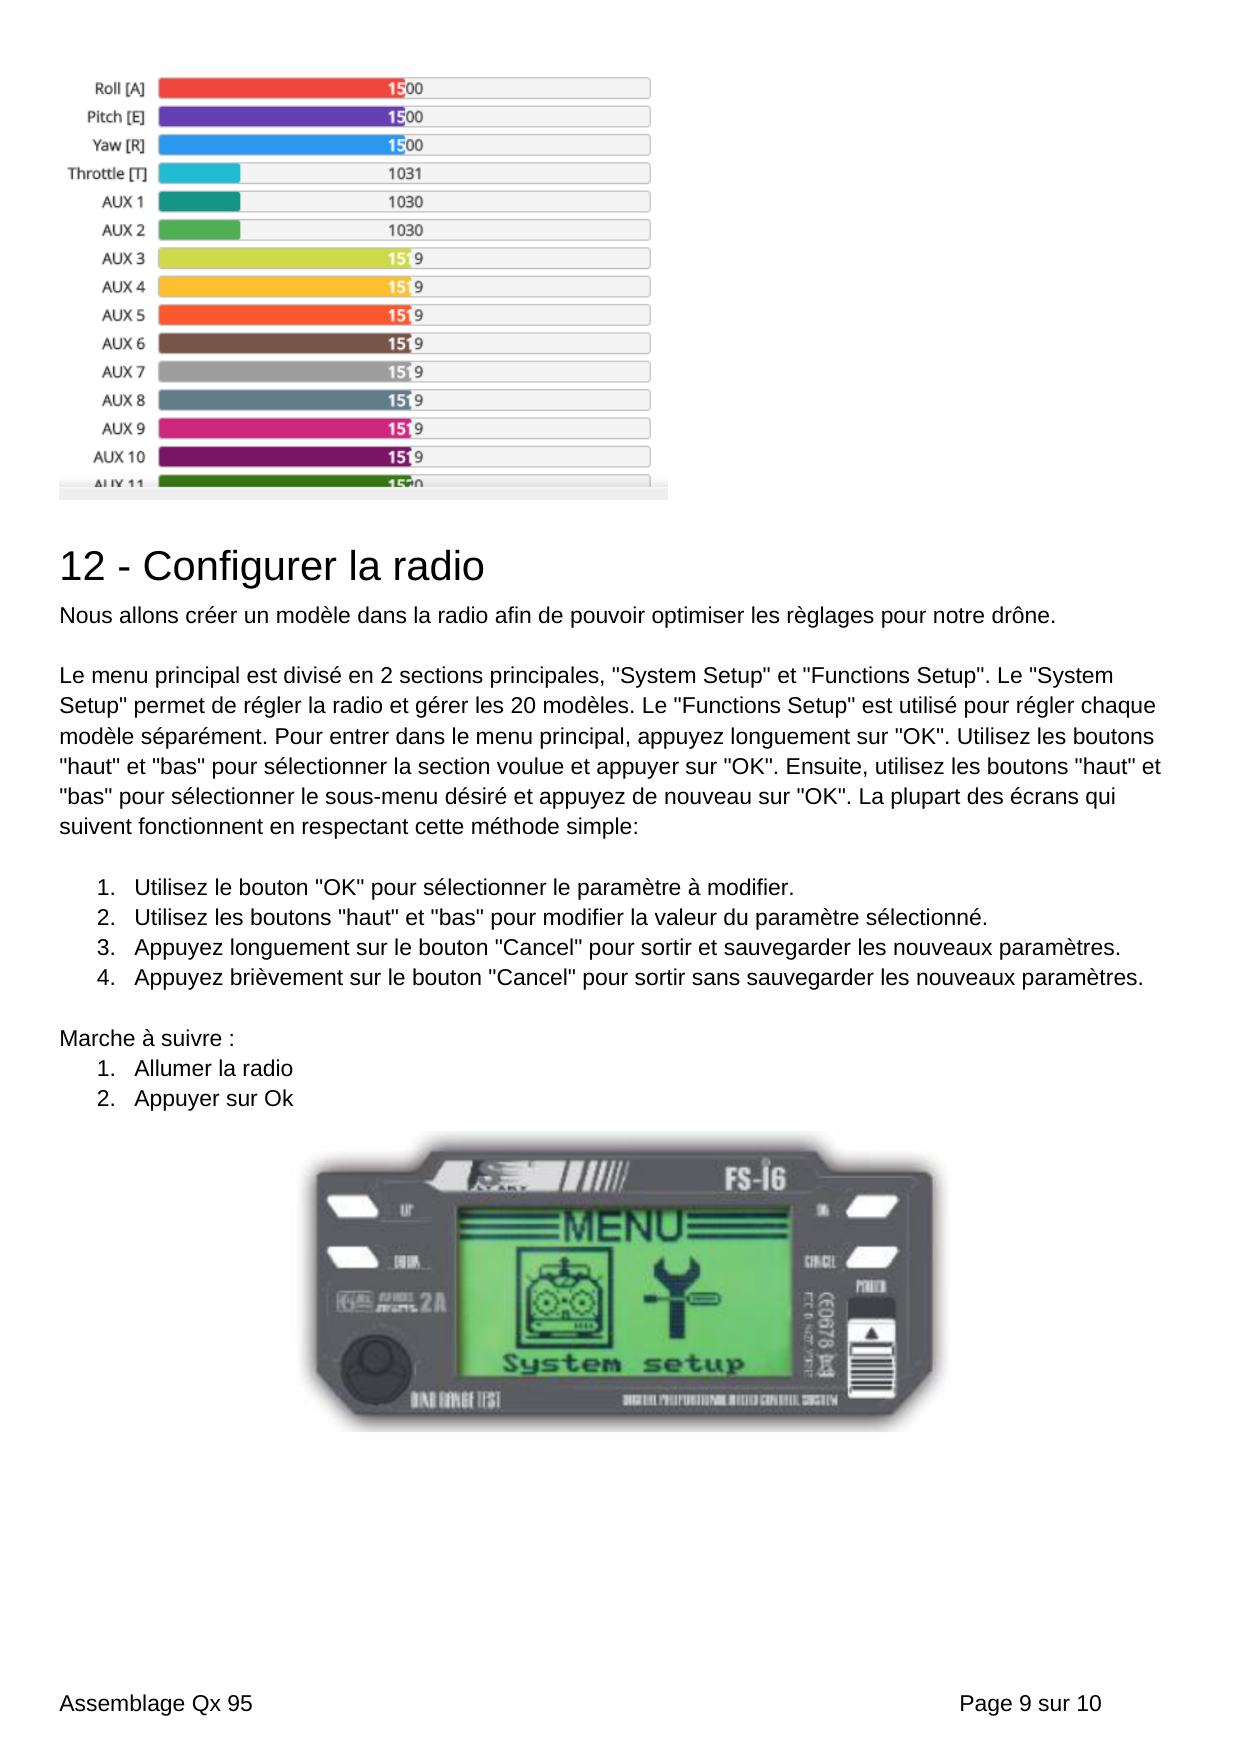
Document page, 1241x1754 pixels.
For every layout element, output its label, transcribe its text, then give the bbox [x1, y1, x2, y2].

list Utilisez le bouton "OK" pour sélectionner le paramètre à modifier. [97, 874, 1181, 900]
text Marche à suivre : [59, 1025, 1181, 1051]
list Appuyer sur Ok [97, 1085, 1181, 1111]
list Utilisez les boutons "haut" et "bas" pour modifier la valeur du paramètre sélectionné. [97, 904, 1181, 930]
picture [59, 59, 668, 500]
text Nous allons créer un modèle dans la radio afin de pouvoir optimiser les règlages pour notre drône. [59, 602, 1181, 628]
picture [284, 1115, 956, 1439]
text Le menu principal est divisé en 2 sections principales, "System Setup" et "Functions Setup". Le "System Setup" permet de régler la radio et gérer les 20 modèles. Le "Functions Setup" est utilisé pour régler chaque modèle séparément. Pour entrer dans le menu principal, appuyez longuement sur "OK". Utilisez les boutons "haut" et "bas" pour sélectionner la section voulue et appuyer sur "OK". Ensuite, utilisez les boutons "haut" et "bas" pour sélectionner le sous-menu désiré et appuyez de nouveau sur "OK". La plupart des écrans qui suivent fonctionnent en respectant cette méthode simple: [59, 662, 1181, 839]
subtitle 12 - Configurer la radio [59, 541, 1181, 589]
list Appuyez longuement sur le bouton "Cancel" pour sortir et sauvegarder les nouveaux paramètres. [97, 934, 1181, 960]
list Allumer la radio [97, 1055, 1181, 1081]
list Appuyez brièvement sur le bouton "Cancel" pour sortir sans sauvegarder les nouveaux paramètres. [97, 964, 1181, 991]
